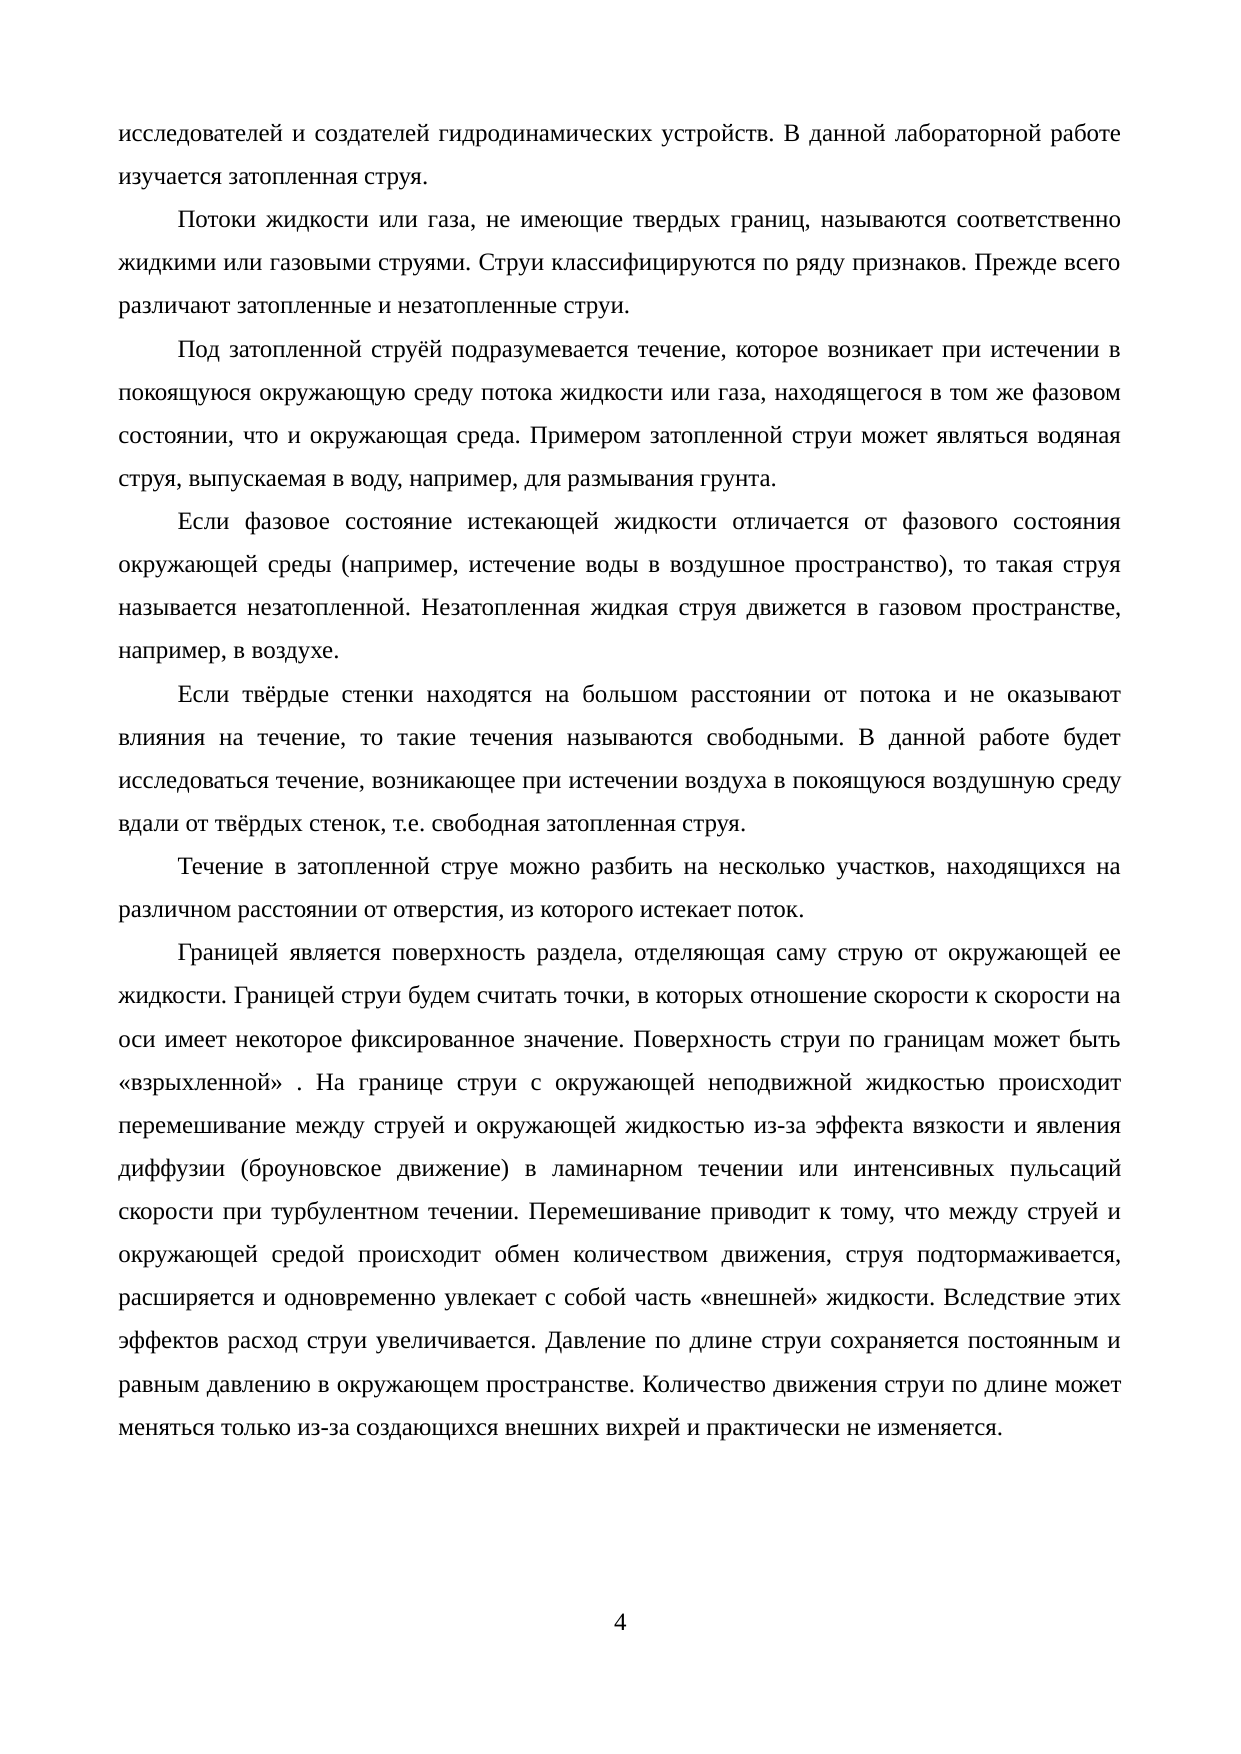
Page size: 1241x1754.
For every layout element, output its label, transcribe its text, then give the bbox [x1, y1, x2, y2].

text Потоки жидкости или газа, не имеющие твердых границ, называются соответственно жидкими или газовыми струями. Струи классифицируются по ряду признаков. Прежде всего различают затопленные и незатопленные струи. [118, 204, 1122, 319]
text исследователей и создателей гидродинамических устройств. В данной лабораторной работе изучается затопленная струя. [118, 118, 1122, 190]
text Течение в затопленной струе можно разбить на несколько участков, находящихся на различном расстоянии от отверстия, из которого истекает поток. [118, 851, 1122, 923]
text Границей является поверхность раздела, отделяющая саму струю от окружающей ее жидкости. Границей струи будем считать точки, в которых отношение скорости к скорости на оси имеет некоторое фиксированное значение. Поверхность струи по границам может быть «взрыхленной» . На границе струи с окружающей неподвижной жидкостью происходит перемешивание между струей и окружающей жидкостью из-за эффекта вязкости и явления диффузии (броуновское движение) в ламинарном течении или интенсивных пульсаций скорости при турбулентном течении. Перемешивание приводит к тому, что между струей и окружающей средой происходит обмен количеством движения, струя подтормаживается, расширяется и одновременно увлекает с собой часть «внешней» жидкости. Вследствие этих эффектов расход струи увеличивается. Давление по длине струи сохраняется постоянным и равным давлению в окружающем пространстве. Количество движения струи по длине может меняться только из-за создающихся внешних вихрей и практически не изменяется. [118, 937, 1122, 1441]
text Если твёрдые стенки находятся на большом расстоянии от потока и не оказывают влияния на течение, то такие течения называются свободными. В данной работе будет исследоваться течение, возникающее при истечении воздуха в покоящуюся воздушную среду вдали от твёрдых стенок, т.е. свободная затопленная струя. [118, 679, 1122, 837]
text Если фазовое состояние истекающей жидкости отличается от фазового состояния окружающей среды (например, истечение воды в воздушное пространство), то такая струя называется незатопленной. Незатопленная жидкая струя движется в газовом пространстве, например, в воздухе. [118, 506, 1122, 664]
text Под затопленной струёй подразумевается течение, которое возникает при истечении в покоящуюся окружающую среду потока жидкости или газа, находящегося в том же фазовом состоянии, что и окружающая среда. Примером затопленной струи может являться водяная струя, выпускаемая в воду, например, для размывания грунта. [118, 334, 1122, 492]
